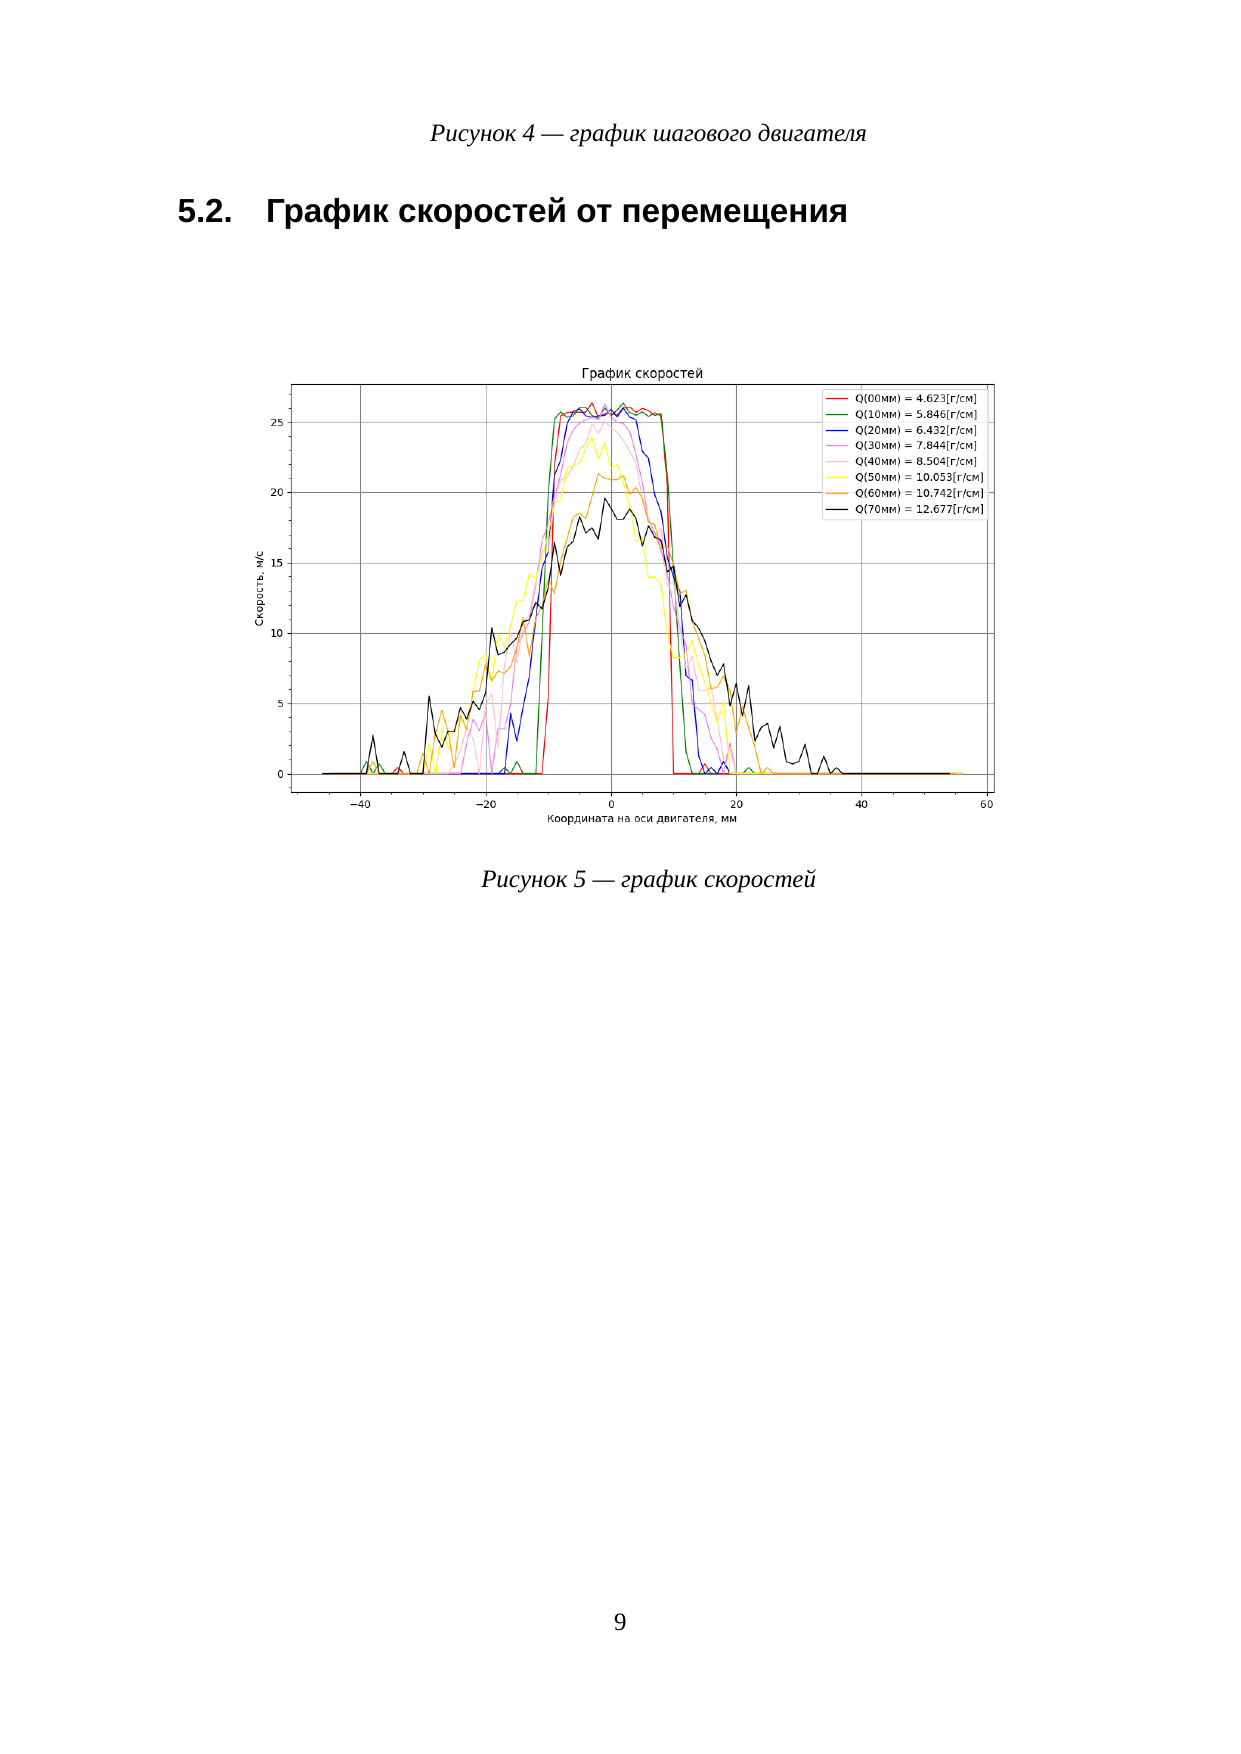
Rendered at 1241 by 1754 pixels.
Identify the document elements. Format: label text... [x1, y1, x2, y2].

subtitle График скоростей от перемещения [118, 191, 1122, 229]
text Рисунок 5 — график скоростей [118, 864, 1122, 893]
picture [177, 321, 1084, 850]
text Рисунок 4 — график шагового двигателя [118, 118, 1122, 147]
